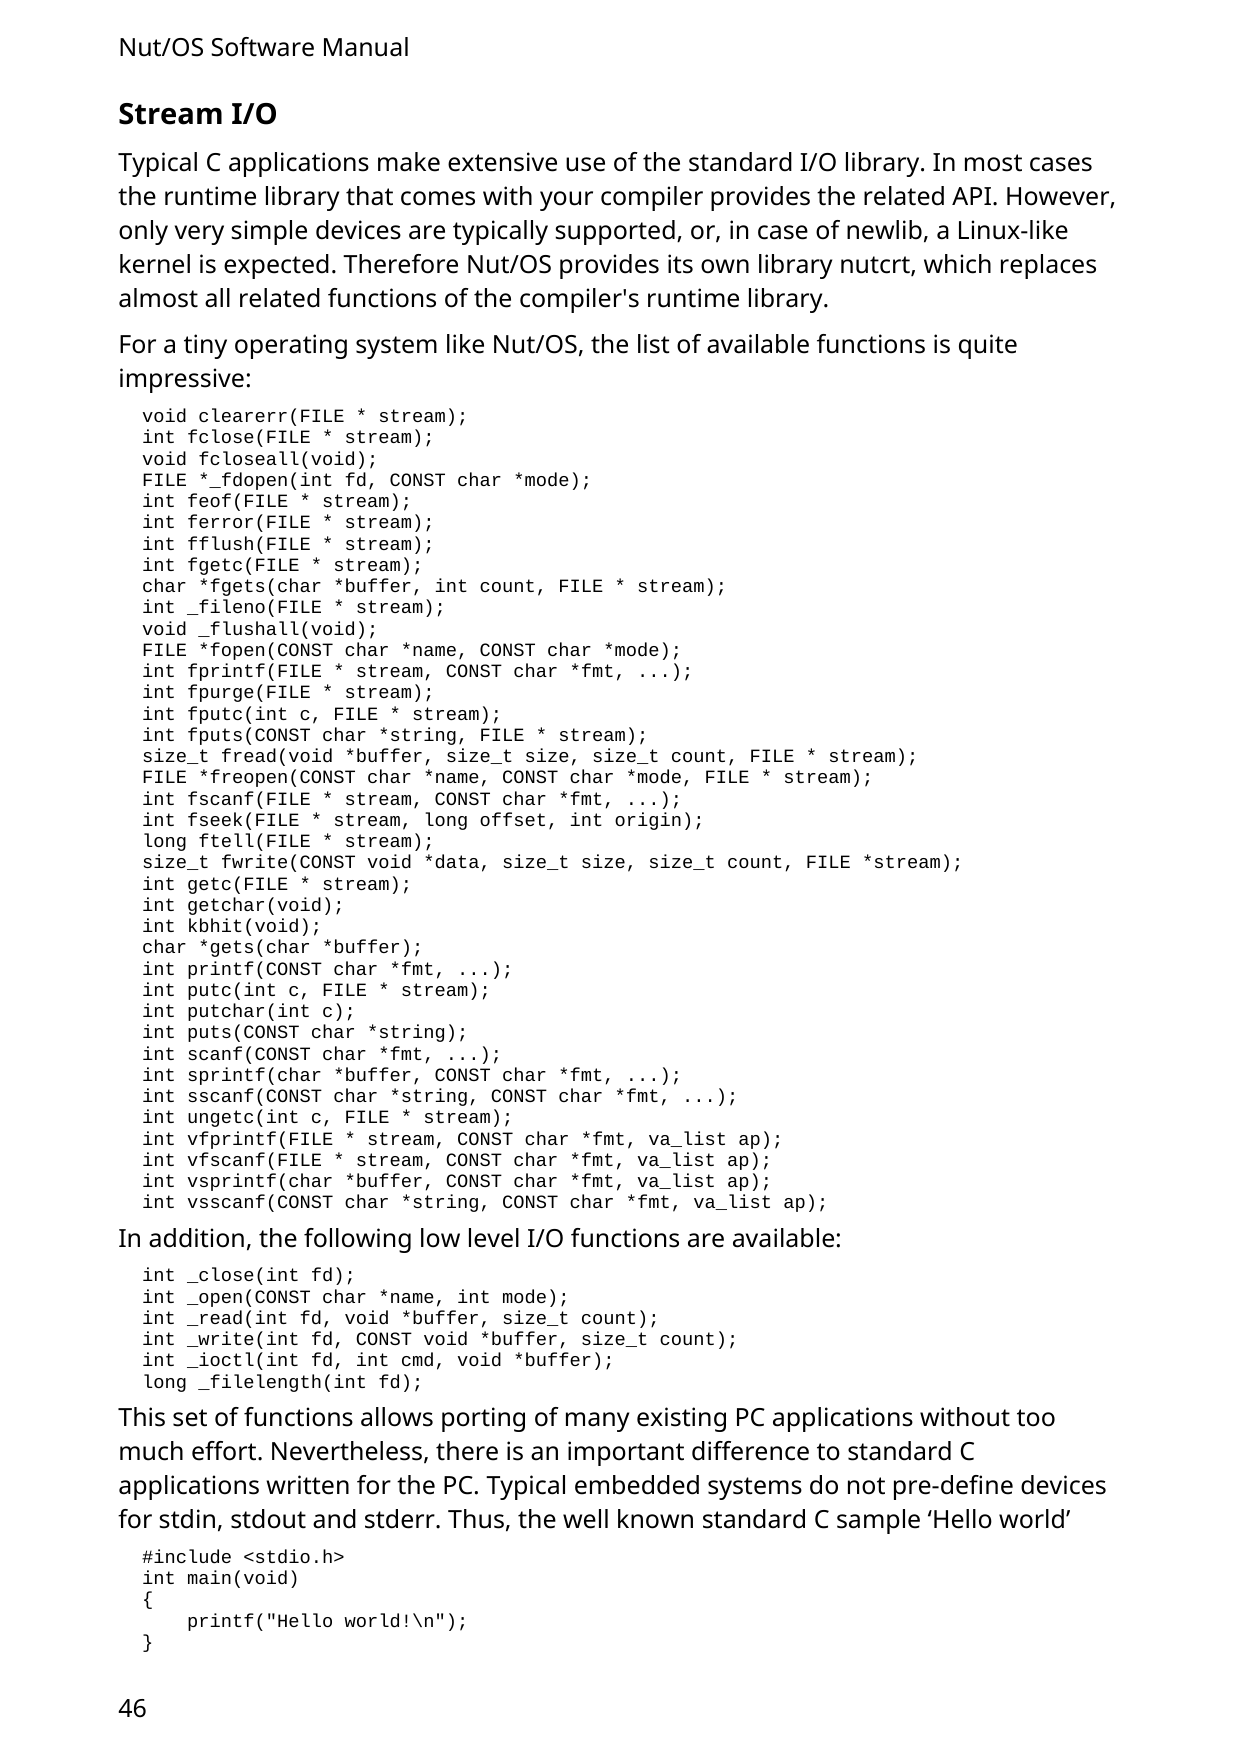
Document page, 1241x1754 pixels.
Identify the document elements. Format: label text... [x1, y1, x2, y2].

text int putc(int c, FILE * stream); [142, 981, 1122, 1002]
text int putchar(int c); [142, 1002, 1122, 1023]
text void fcloseall(void); [142, 449, 1122, 471]
text int fprintf(FILE * stream, CONST char *fmt, ...); [142, 662, 1122, 683]
text This set of functions allows porting of many existing PC applications without too much effort. Nevertheless, there is an important difference to standard C applications written for the PC. Typical embedded systems do not pre-define devices for stdin, stdout and stderr. Thus, the well known standard C sample ‘Hello world’ [118, 1399, 1122, 1536]
text int fflush(FILE * stream); [142, 534, 1122, 556]
text int fgetc(FILE * stream); [142, 556, 1122, 577]
text int getchar(void); [142, 896, 1122, 917]
text FILE *freopen(CONST char *name, CONST char *mode, FILE * stream); [142, 768, 1122, 789]
text size_t fwrite(CONST void *data, size_t size, size_t count, FILE *stream); [142, 853, 1122, 874]
text int vfscanf(FILE * stream, CONST char *fmt, va_list ap); [142, 1151, 1122, 1172]
text int sprintf(char *buffer, CONST char *fmt, ...); [142, 1066, 1122, 1087]
text int fputs(CONST char *string, FILE * stream); [142, 726, 1122, 747]
text int vfprintf(FILE * stream, CONST char *fmt, va_list ap); [142, 1129, 1122, 1151]
text int fseek(FILE * stream, long offset, int origin); [142, 811, 1122, 832]
text In addition, the following low level I/O functions are available: [118, 1220, 1122, 1254]
text size_t fread(void *buffer, size_t size, size_t count, FILE * stream); [142, 747, 1122, 768]
text int fclose(FILE * stream); [142, 428, 1122, 449]
text FILE *_fdopen(int fd, CONST char *mode); [142, 471, 1122, 492]
text #include <stdio.h> int main(void) { printf("Hello world!\n"); } [142, 1548, 1122, 1654]
text int ferror(FILE * stream); [142, 513, 1122, 534]
text int feof(FILE * stream); [142, 492, 1122, 513]
text Typical C applications make extensive use of the standard I/O library. In most cases the runtime library that comes with your compiler provides the related API. However, only very simple devices are typically supported, or, in case of newlib, a Linux-like kernel is expected. Therefore Nut/OS provides its own library nutcrt, which replaces almost all related functions of the compiler's runtime library. [118, 144, 1122, 315]
text int ungetc(int c, FILE * stream); [142, 1108, 1122, 1129]
text int fputc(int c, FILE * stream); [142, 704, 1122, 726]
text long ftell(FILE * stream); [142, 832, 1122, 853]
text int _fileno(FILE * stream); [142, 598, 1122, 619]
text int kbhit(void); [142, 917, 1122, 938]
text int scanf(CONST char *fmt, ...); [142, 1044, 1122, 1066]
text FILE *fopen(CONST char *name, CONST char *mode); [142, 641, 1122, 662]
text void _flushall(void); [142, 619, 1122, 641]
text int sscanf(CONST char *string, CONST char *fmt, ...); [142, 1087, 1122, 1108]
text int printf(CONST char *fmt, ...); [142, 959, 1122, 981]
text int getc(FILE * stream); [142, 874, 1122, 896]
subtitle Stream I/O [118, 93, 1122, 133]
text For a tiny operating system like Nut/OS, the list of available functions is quite impressive: [118, 327, 1122, 395]
text char *fgets(char *buffer, int count, FILE * stream); [142, 577, 1122, 598]
text int puts(CONST char *string); [142, 1023, 1122, 1044]
text void clearerr(FILE * stream); [142, 407, 1122, 428]
text int _close(int fd); int _open(CONST char *name, int mode); int _read(int fd, void *buffer, size_t count); int _write(int fd, CONST void *buffer, size_t count); int _ioctl(int fd, int cmd, void *buffer); long _filelength(int fd); [142, 1266, 1122, 1394]
text int vsscanf(CONST char *string, CONST char *fmt, va_list ap); [142, 1193, 1122, 1214]
text int fscanf(FILE * stream, CONST char *fmt, ...); [142, 789, 1122, 811]
text int vsprintf(char *buffer, CONST char *fmt, va_list ap); [142, 1172, 1122, 1193]
text int fpurge(FILE * stream); [142, 683, 1122, 704]
text char *gets(char *buffer); [142, 938, 1122, 959]
